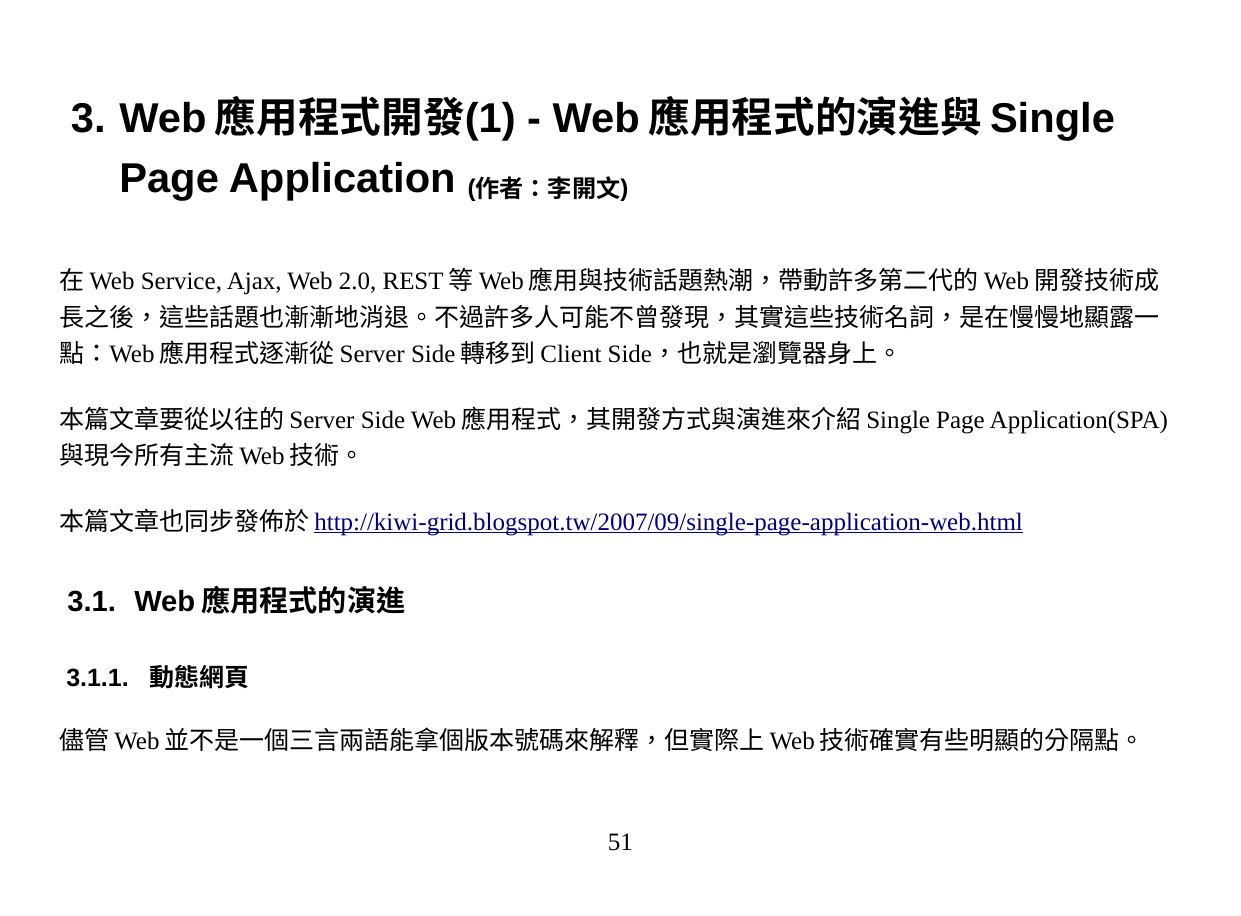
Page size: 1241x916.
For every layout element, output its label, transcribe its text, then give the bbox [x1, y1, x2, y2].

text 本篇文章要從以往的Server Side Web應用程式，其開發方式與演進來介紹Single Page Application(SPA) 與現今所有主流Web技術。 [59, 399, 1181, 472]
text 儘管Web並不是一個三言兩語能拿個版本號碼來解釋，但實際上Web技術確實有些明顯的分隔點。 [59, 721, 1181, 757]
text 在Web Service, Ajax, Web 2.0, REST等Web應用與技術話題熱潮，帶動許多第二代的Web開發技術成長之後，這些話題也漸漸地消退。不過許多人可能不曾發現，其實這些技術名詞，是在慢慢地顯露一點：Web應用程式逐漸從Server Side轉移到Client Side，也就是瀏覽器身上。 [59, 261, 1181, 369]
subtitle Web應用程式開發(1) - Web應用程式的演進與Single Page Application (作者：李開文) [59, 84, 1181, 205]
subtitle Web應用程式的演進 [59, 577, 1181, 619]
subtitle 動態網頁 [59, 657, 1181, 693]
text 本篇文章也同步發佈於http://kiwi-grid.blogspot.tw/2007/09/single-page-application-web.html [59, 501, 1181, 537]
